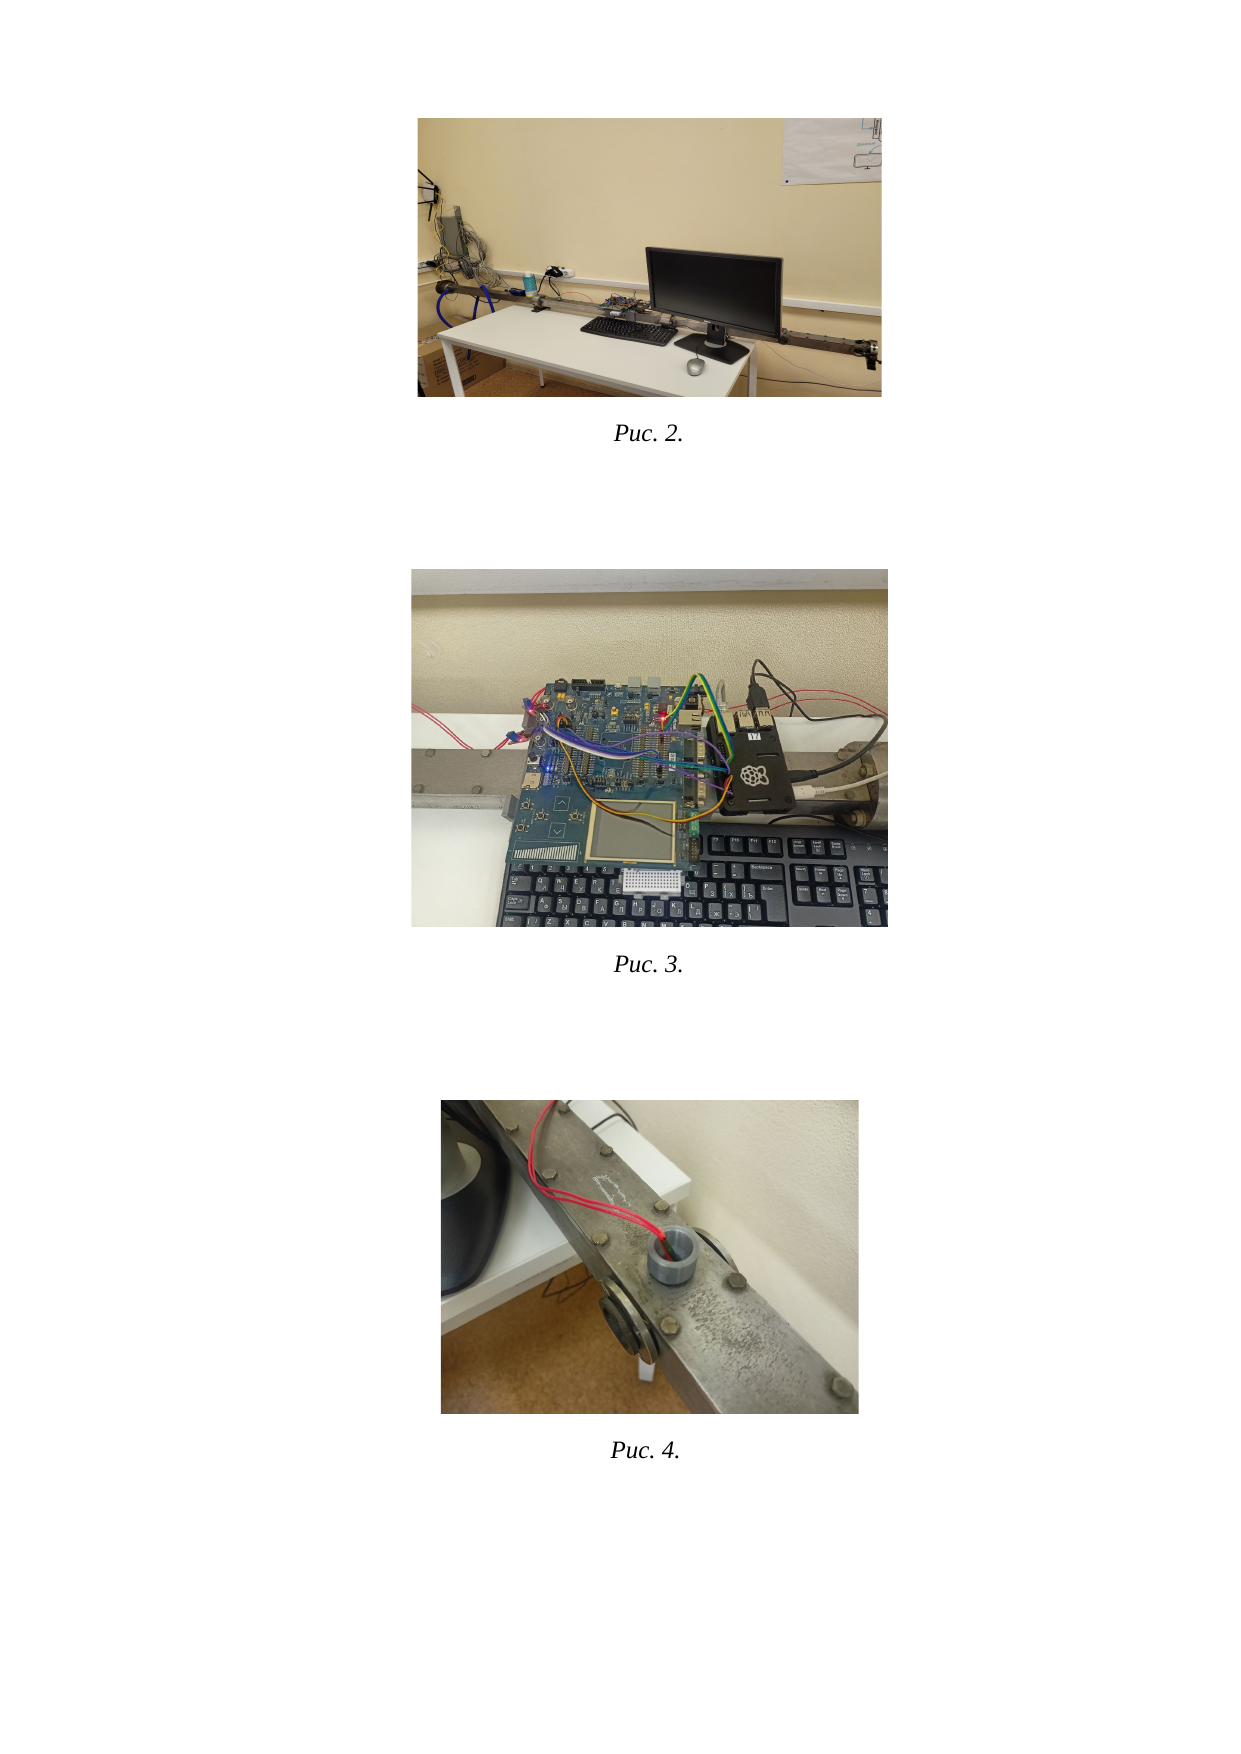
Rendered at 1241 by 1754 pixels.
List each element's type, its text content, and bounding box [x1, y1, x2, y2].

text Рис. 4. [177, 1435, 1122, 1464]
picture [440, 1100, 859, 1414]
text Рис. 2. [177, 418, 1122, 447]
picture [417, 118, 882, 397]
text Рис. 3. [177, 949, 1122, 978]
picture [411, 569, 888, 927]
